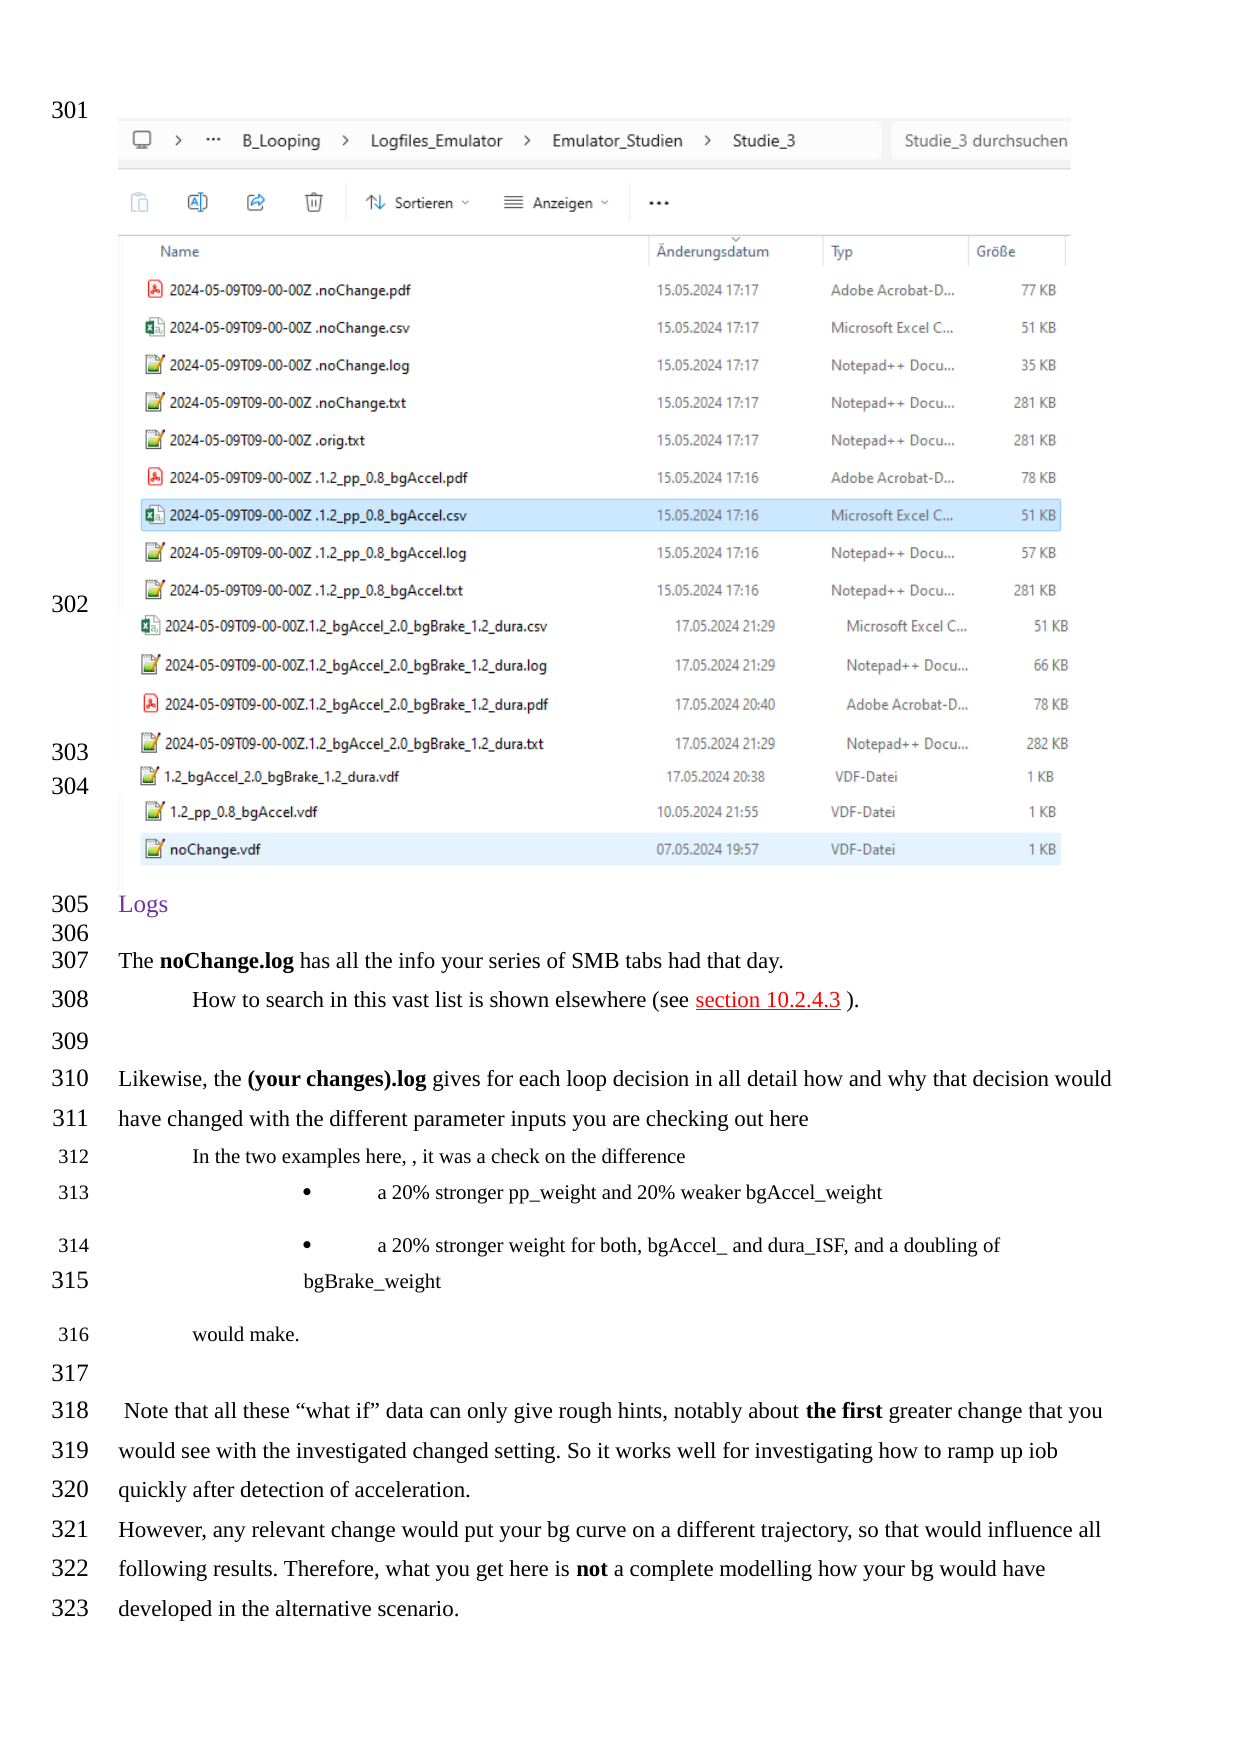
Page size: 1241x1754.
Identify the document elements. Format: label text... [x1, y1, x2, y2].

text In the two examples here, , it was a check on the difference [192, 1144, 1122, 1168]
text How to search in this vast list is shown elsewhere (see section 10.2.4.3 ). [192, 986, 1122, 1013]
text Likewise, the (your changes).log gives for each loop decision in all detail how and why that decision would have changed with the different parameter inputs you are checking out here [118, 1065, 1122, 1131]
list a 20% stronger weight for both, bgAccel_ and dura_ISF, and a doubling of bgBrake_weight [303, 1233, 1122, 1293]
text The noChange.log has all the info your series of SMB tabs had that day. [118, 947, 1122, 973]
text Note that all these “what if” data can only give rough hints, notably about the first greater change that you would see with the investigated changed setting. So it works well for investigating how to ramp up iob quickly after detection of acceleration. [118, 1397, 1122, 1502]
text However, any relevant change would put your bg curve on a different trajectory, so that would influence all following results. Therefore, what you get here is not a complete modelling how your bg would have developed in the alternative scenario. [118, 1516, 1122, 1621]
text Logs [118, 889, 1122, 918]
text would make. [192, 1322, 1122, 1346]
list a 20% stronger pp_weight and 20% weaker bgAccel_weight [303, 1180, 1122, 1204]
